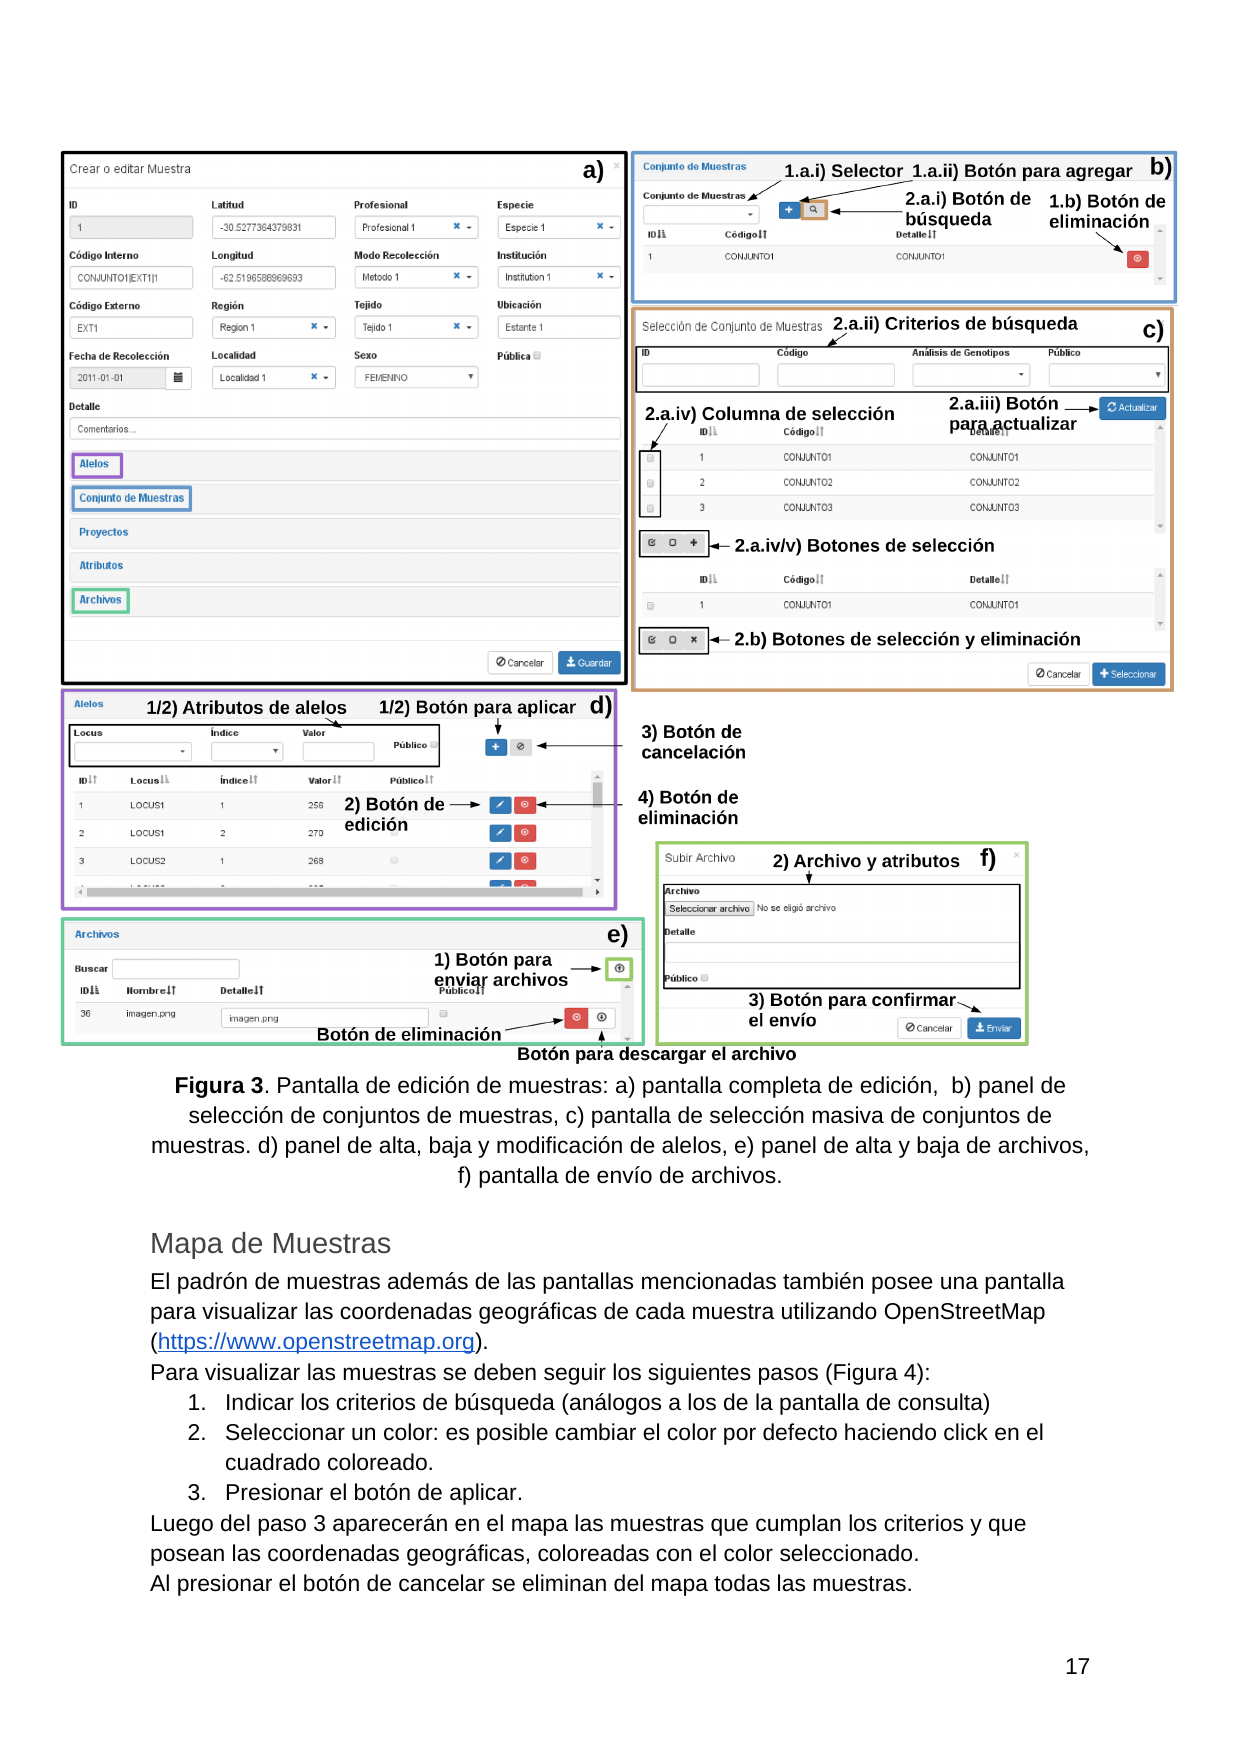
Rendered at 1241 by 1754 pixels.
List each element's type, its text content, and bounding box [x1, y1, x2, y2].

picture [59, 150, 1182, 1068]
list Indicar los criterios de búsqueda (análogos a los de la pantalla de consulta) [187, 1389, 1090, 1415]
text Luego del paso 3 aparecerán en el mapa las muestras que cumplan los criterios y que posean las coordenadas geográficas, coloreadas con el color seleccionado. [150, 1509, 1090, 1566]
text El padrón de muestras además de las pantallas mencionadas también posee una pantalla para visualizar las coordenadas geográficas de cada muestra utilizando OpenStreetMap (https://www.openstreetmap.org). [150, 1268, 1090, 1354]
text Figura 3. Pantalla de edición de muestras: a) pantalla completa de edición, b) panel de selección de conjuntos de muestras, c) pantalla de selección masiva de conjuntos de muestras. d) panel de alta, baja y modificación de alelos, e) panel de alta y baja de archivos, f) pantalla de envío de archivos. [150, 1072, 1090, 1189]
text Al presionar el botón de cancelar se eliminan del mapa todas las muestras. [150, 1570, 1090, 1596]
text Para visualizar las muestras se deben seguir los siguientes pasos (Figura 4): [150, 1358, 1090, 1385]
list Seleccionar un color: es posible cambiar el color por defecto haciendo click en el cuadrado coloreado. [187, 1419, 1090, 1475]
subtitle Mapa de Muestras [150, 1226, 1090, 1259]
list Presionar el botón de aplicar. [187, 1479, 1090, 1506]
